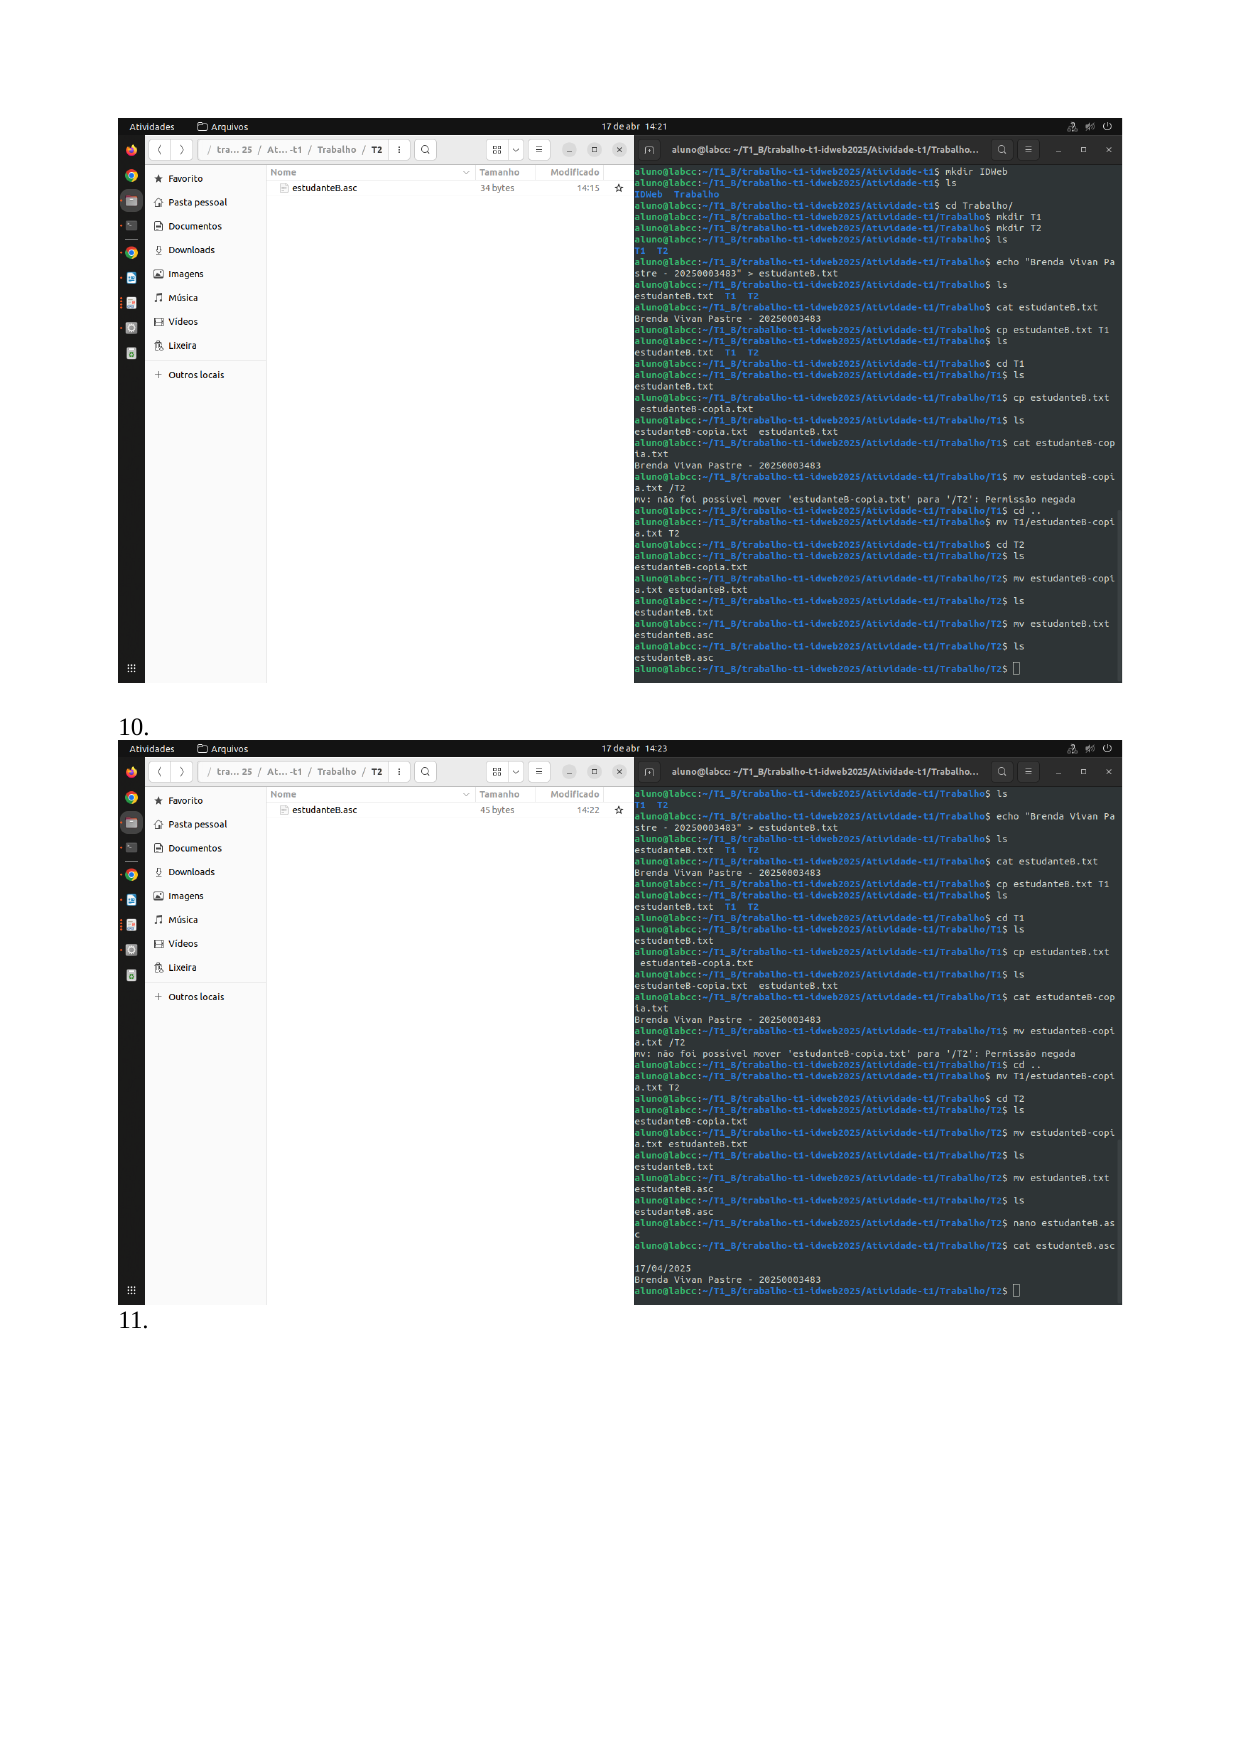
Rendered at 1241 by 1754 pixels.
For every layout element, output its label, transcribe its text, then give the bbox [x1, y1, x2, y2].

picture [118, 118, 1123, 683]
text 10. [118, 712, 1122, 740]
text 11. [118, 1305, 1122, 1334]
picture [118, 740, 1123, 1305]
